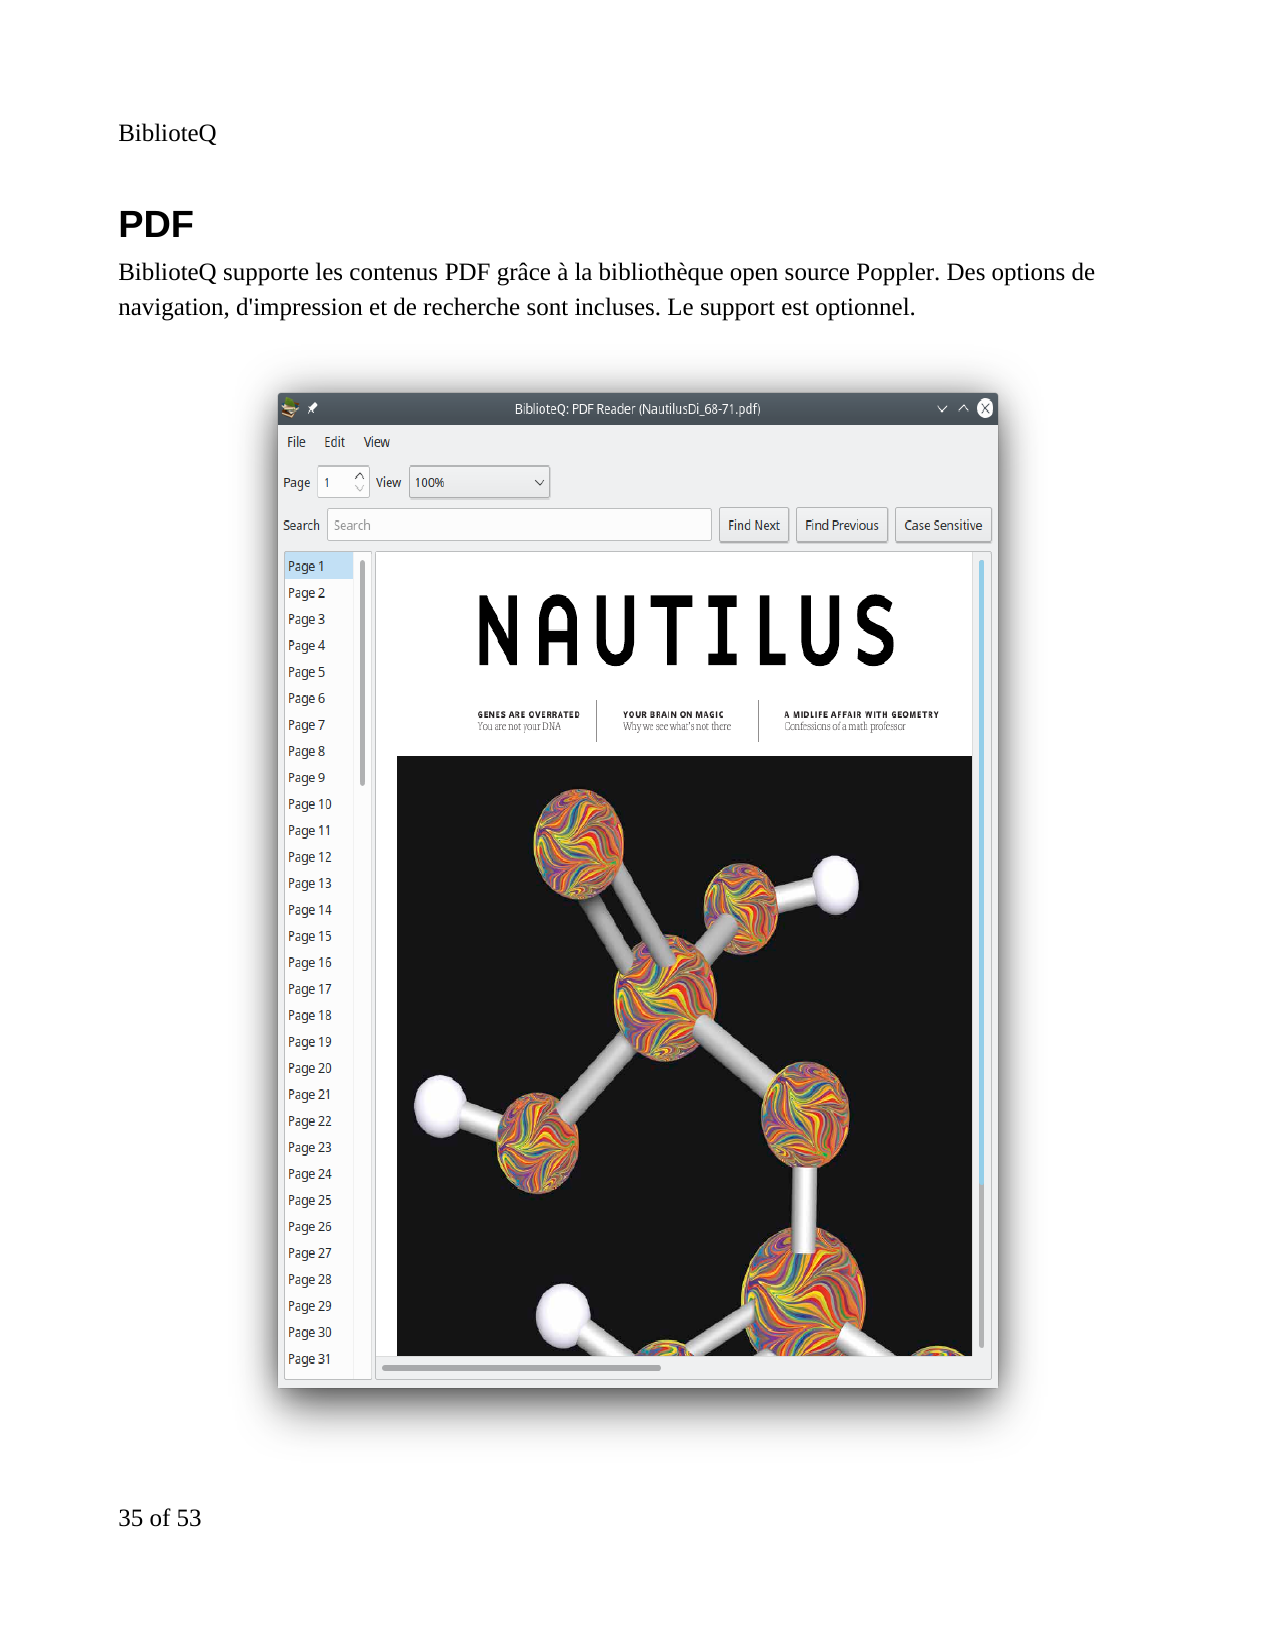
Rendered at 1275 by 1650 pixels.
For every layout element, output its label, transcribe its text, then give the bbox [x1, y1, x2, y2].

text BiblioteQ supporte les contenus PDF grâce à la bibliothèque open source Poppler. Des options de navigation, d'impression et de recherche sont incluses. Le support est optionnel. [118, 257, 1157, 321]
subtitle PDF [118, 201, 1157, 245]
picture [219, 335, 1056, 1473]
